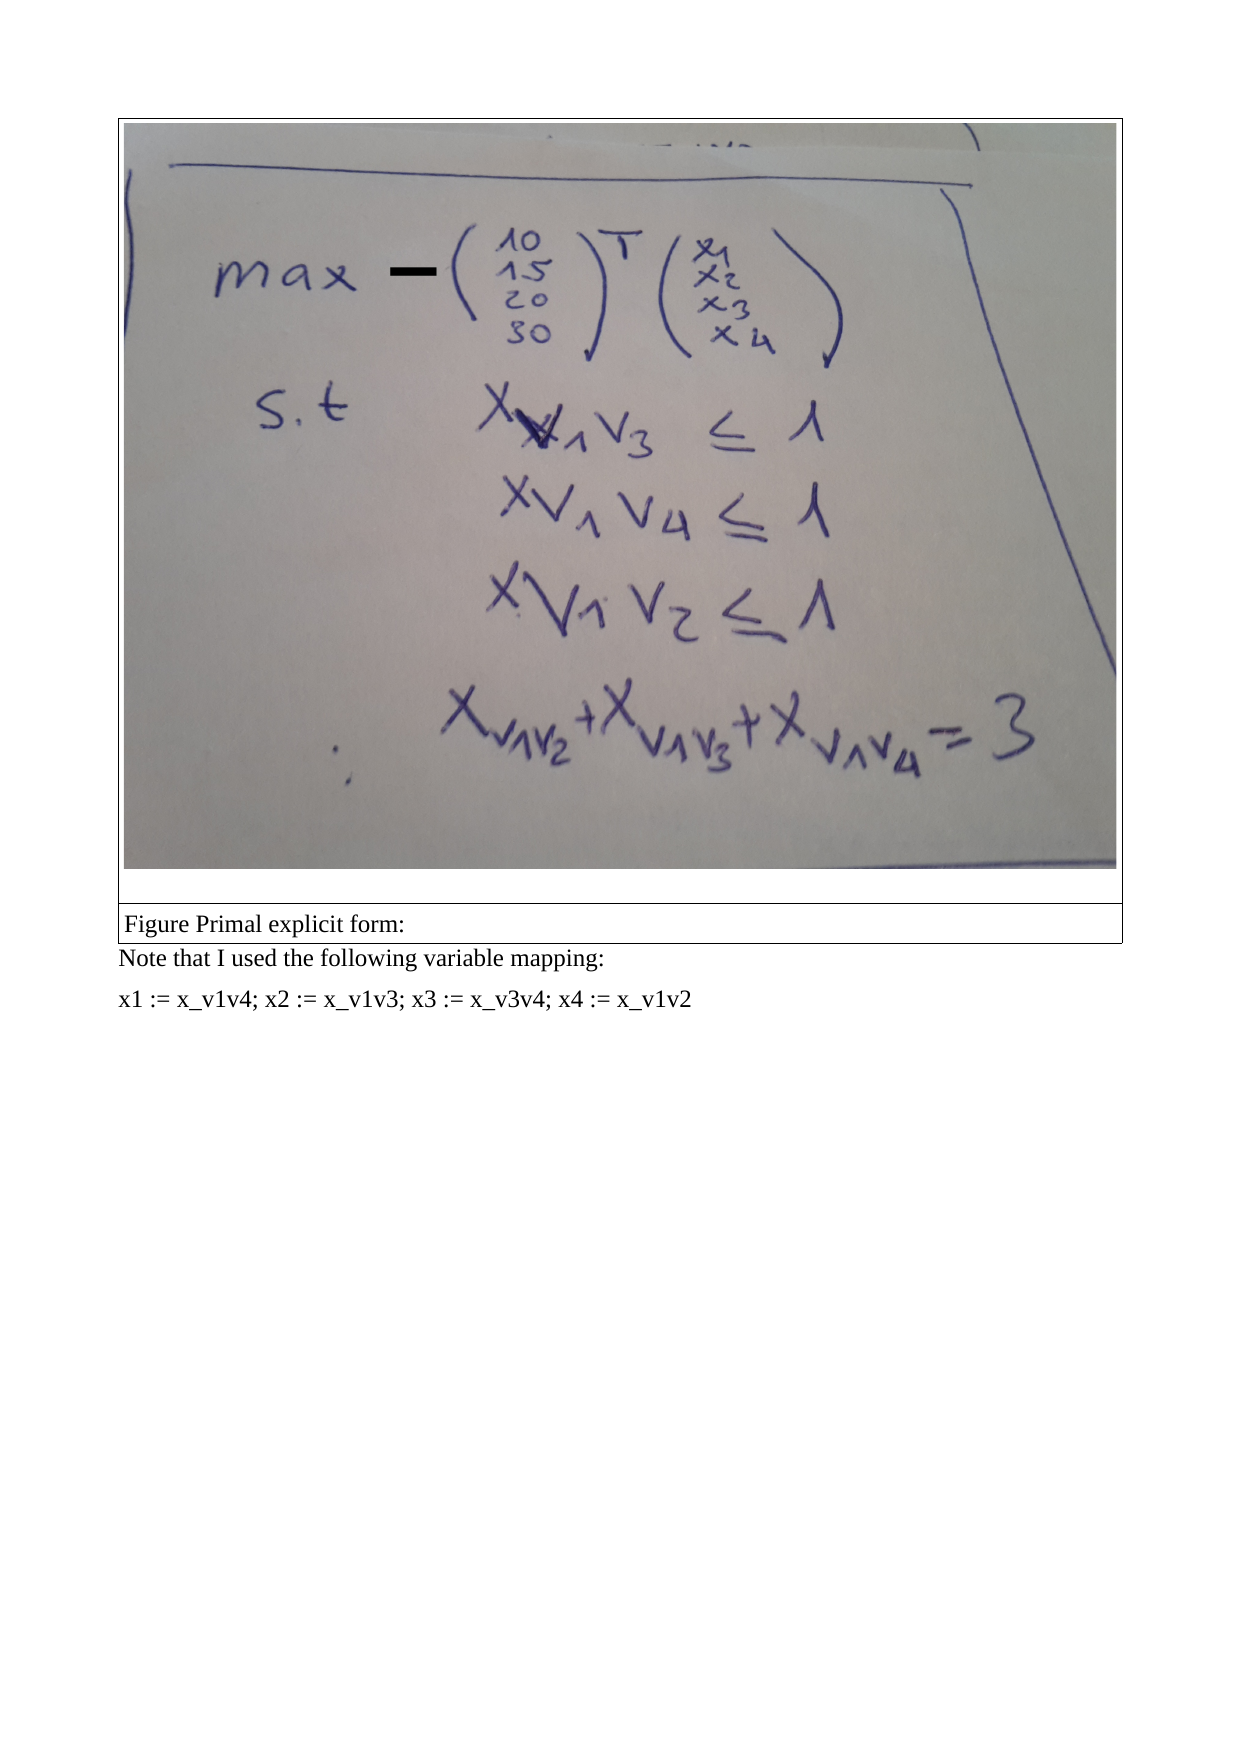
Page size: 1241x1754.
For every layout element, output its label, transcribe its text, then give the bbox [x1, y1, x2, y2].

text Note that I used the following variable mapping: [118, 944, 1122, 972]
table_header [119, 119, 1122, 903]
text x1 := x_v1v4; x2 := x_v1v3; x3 := x_v3v4; x4 := x_v1v2 [118, 984, 1122, 1013]
table_cell Figure Primal explicit form: [119, 904, 1122, 943]
picture [123, 123, 1117, 869]
